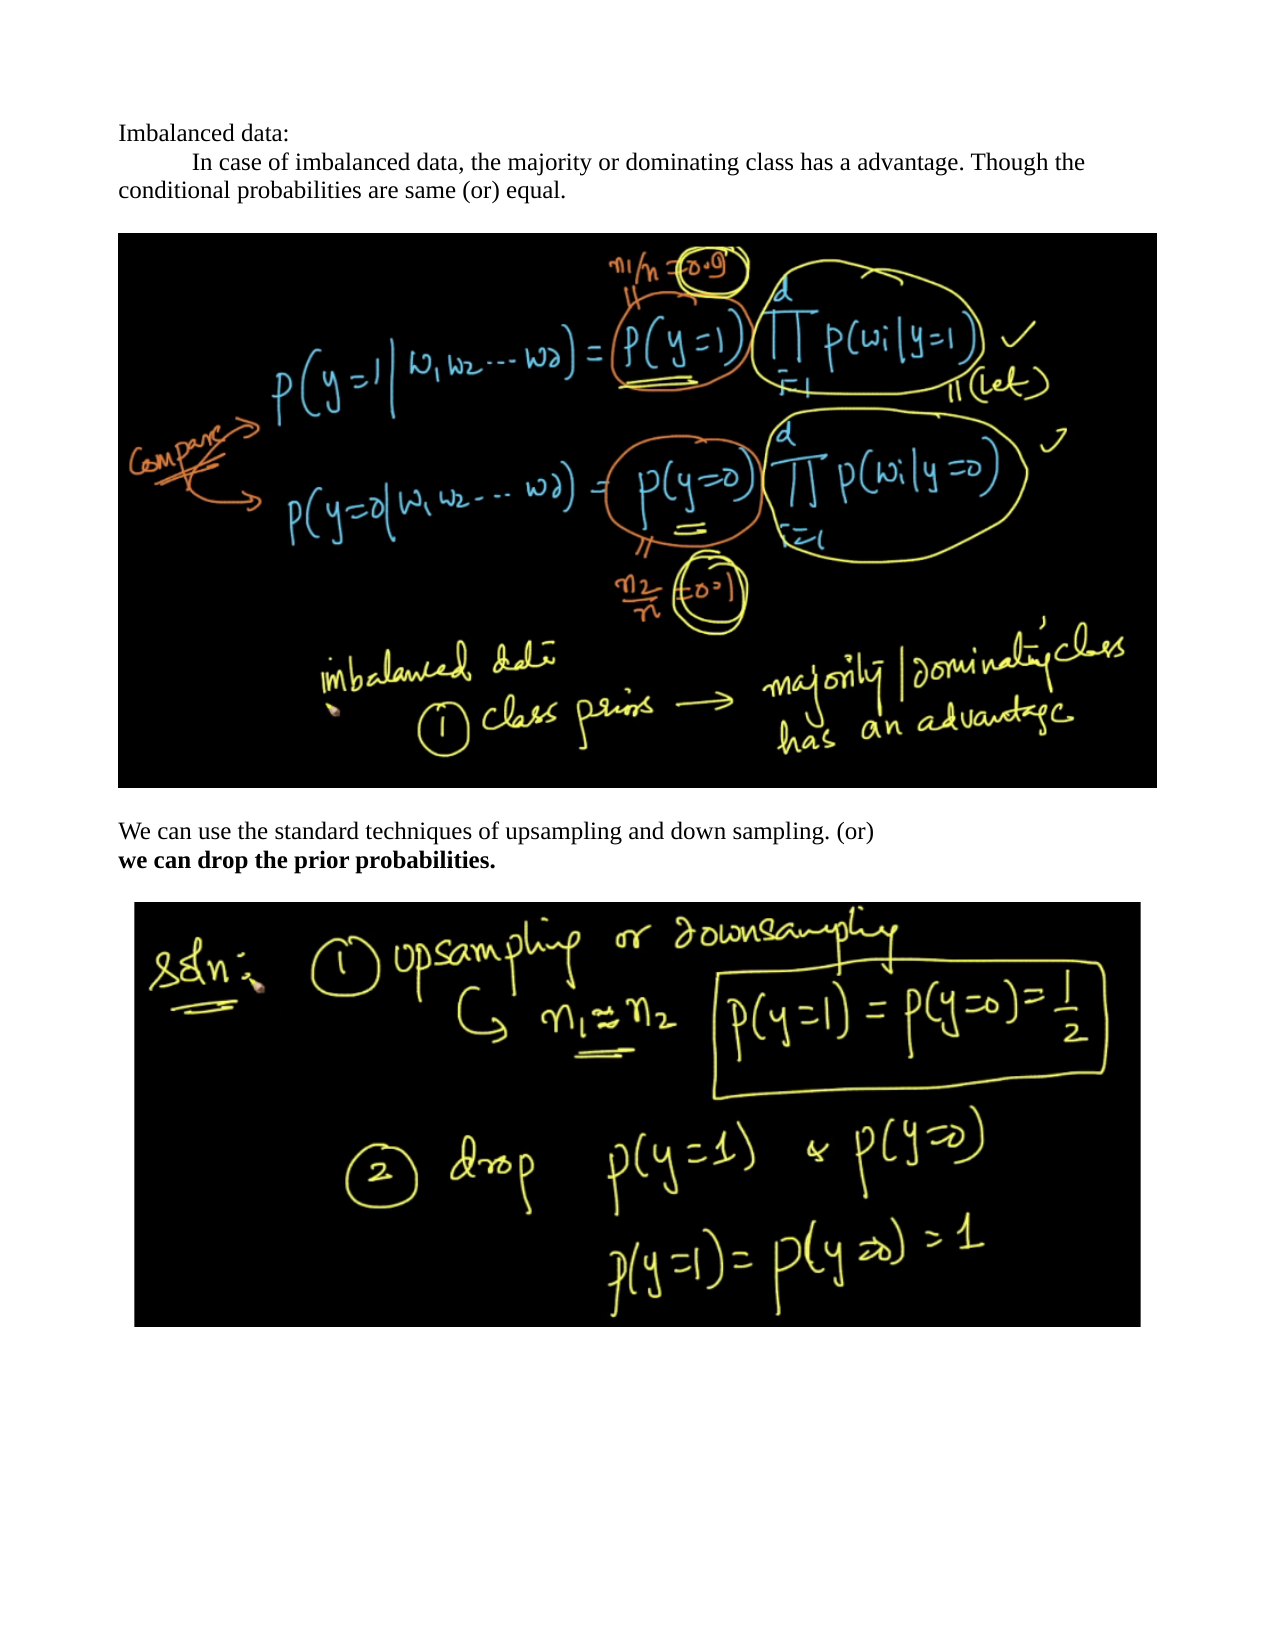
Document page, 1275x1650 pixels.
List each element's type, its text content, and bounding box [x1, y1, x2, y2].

picture [118, 233, 1157, 788]
text Imbalanced data: [118, 118, 1157, 147]
text In case of imbalanced data, the majority or dominating class has a advantage. Though the conditional probabilities are same (or) equal. [118, 147, 1157, 204]
picture [134, 902, 1141, 1327]
text We can use the standard techniques of upsampling and down sampling. (or) [118, 816, 1157, 845]
text we can drop the prior probabilities. [118, 845, 1157, 874]
